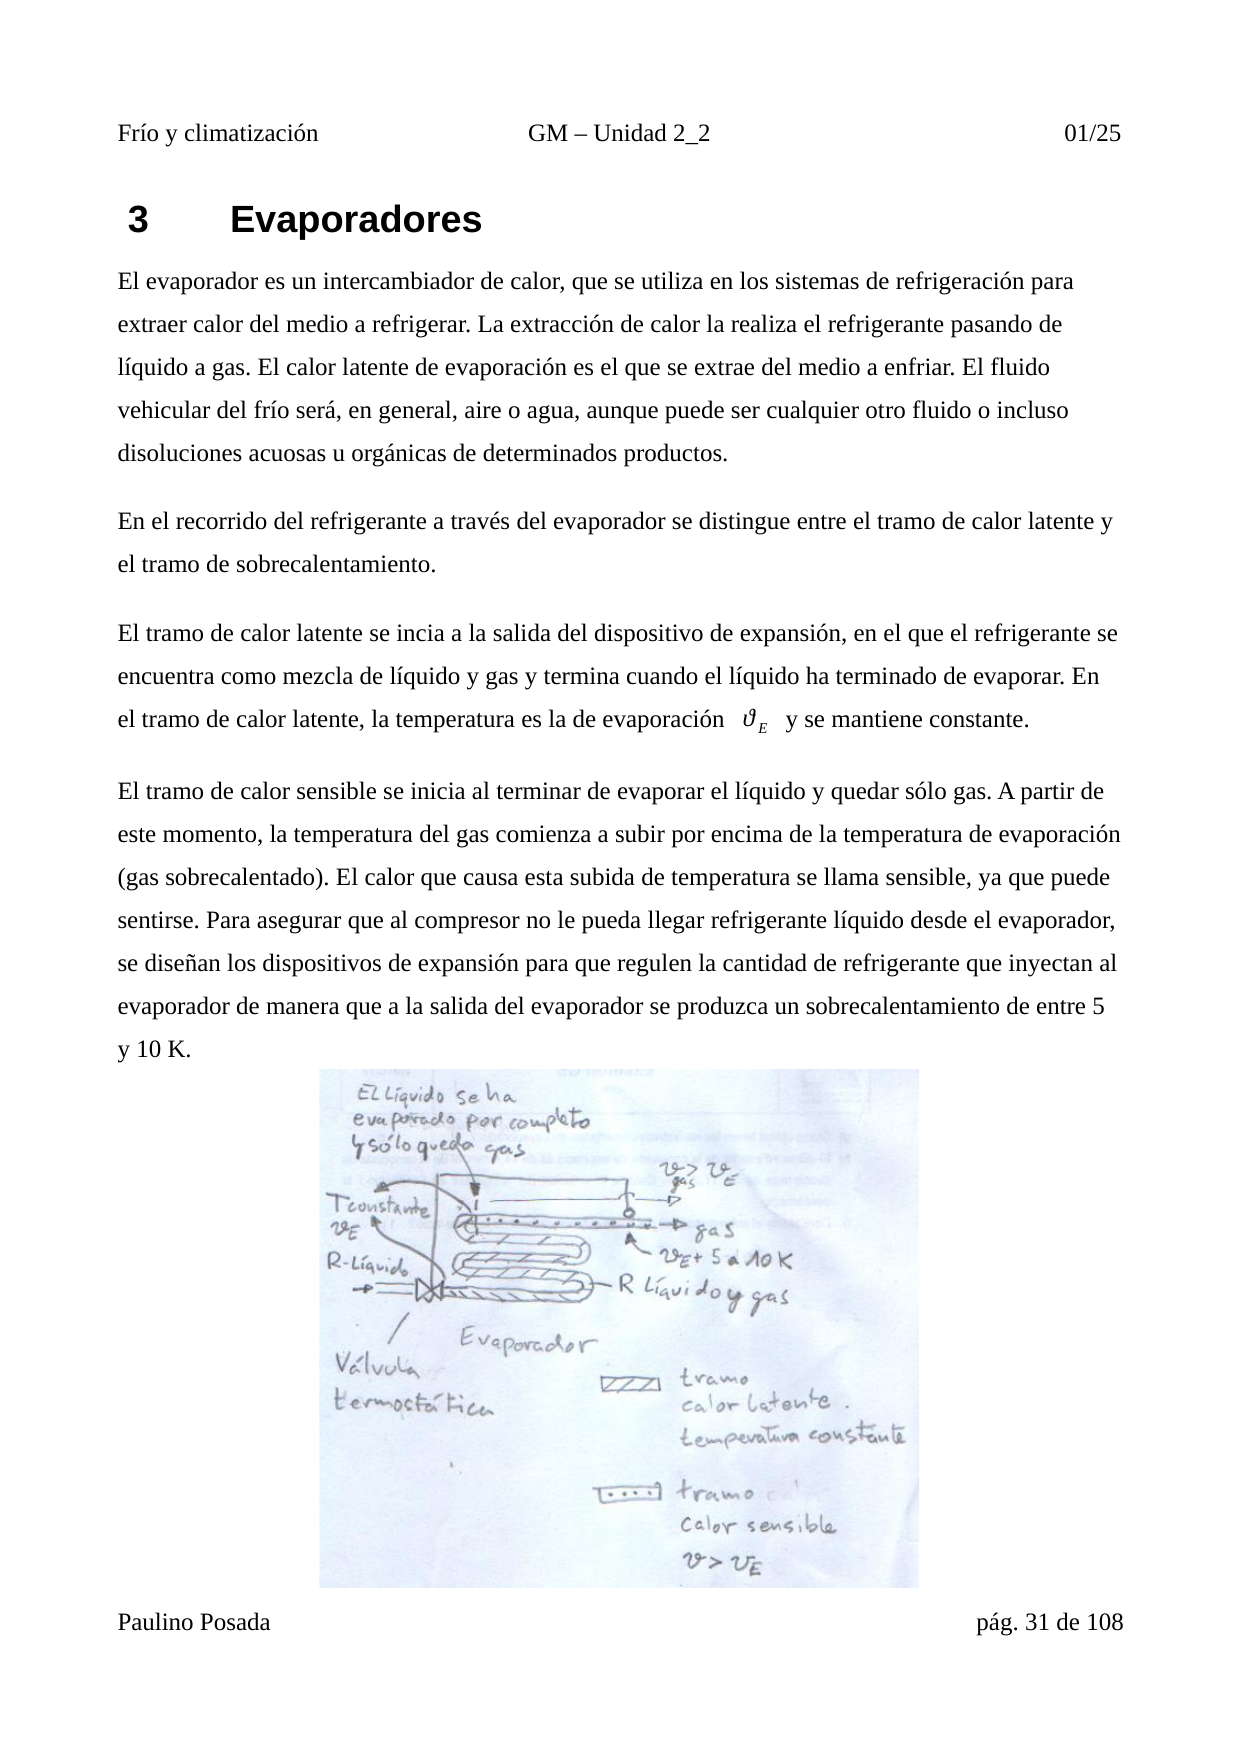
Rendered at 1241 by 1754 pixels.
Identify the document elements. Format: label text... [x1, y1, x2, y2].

text El evaporador es un intercambiador de calor, que se utiliza en los sistemas de refrigeración para extraer calor del medio a refrigerar. La extracción de calor la realiza el refrigerante pasando de líquido a gas. El calor latente de evaporación es el que se extrae del medio a enfriar. El fluido vehicular del frío será, en general, aire o agua, aunque puede ser cualquier otro fluido o incluso disoluciones acuosas u orgánicas de determinados productos. [117, 266, 1123, 467]
picture [319, 1069, 920, 1588]
subtitle Evaporadores [117, 197, 1123, 241]
text El tramo de calor sensible se inicia al terminar de evaporar el líquido y quedar sólo gas. A partir de este momento, la temperatura del gas comienza a subir por encima de la temperatura de evaporación (gas sobrecalentado). El calor que causa esta subida de temperatura se llama sensible, ya que puede sentirse. Para asegurar que al compresor no le pueda llegar refrigerante líquido desde el evaporador, se diseñan los dispositivos de expansión para que regulen la cantidad de refrigerante que inyectan al evaporador de manera que a la salida del evaporador se produzca un sobrecalentamiento de entre 5 y 10 K. [117, 776, 1123, 1063]
text En el recorrido del refrigerante a través del evaporador se distingue entre el tramo de calor latente y el tramo de sobrecalentamiento. [117, 506, 1123, 578]
text El tramo de calor latente se incia a la salida del dispositivo de expansión, en el que el refrigerante se encuentra como mezcla de líquido y gas y termina cuando el líquido ha terminado de evaporar. En el tramo de calor latente, la temperatura es la de evaporacióny se mantiene constante. [117, 618, 1123, 736]
